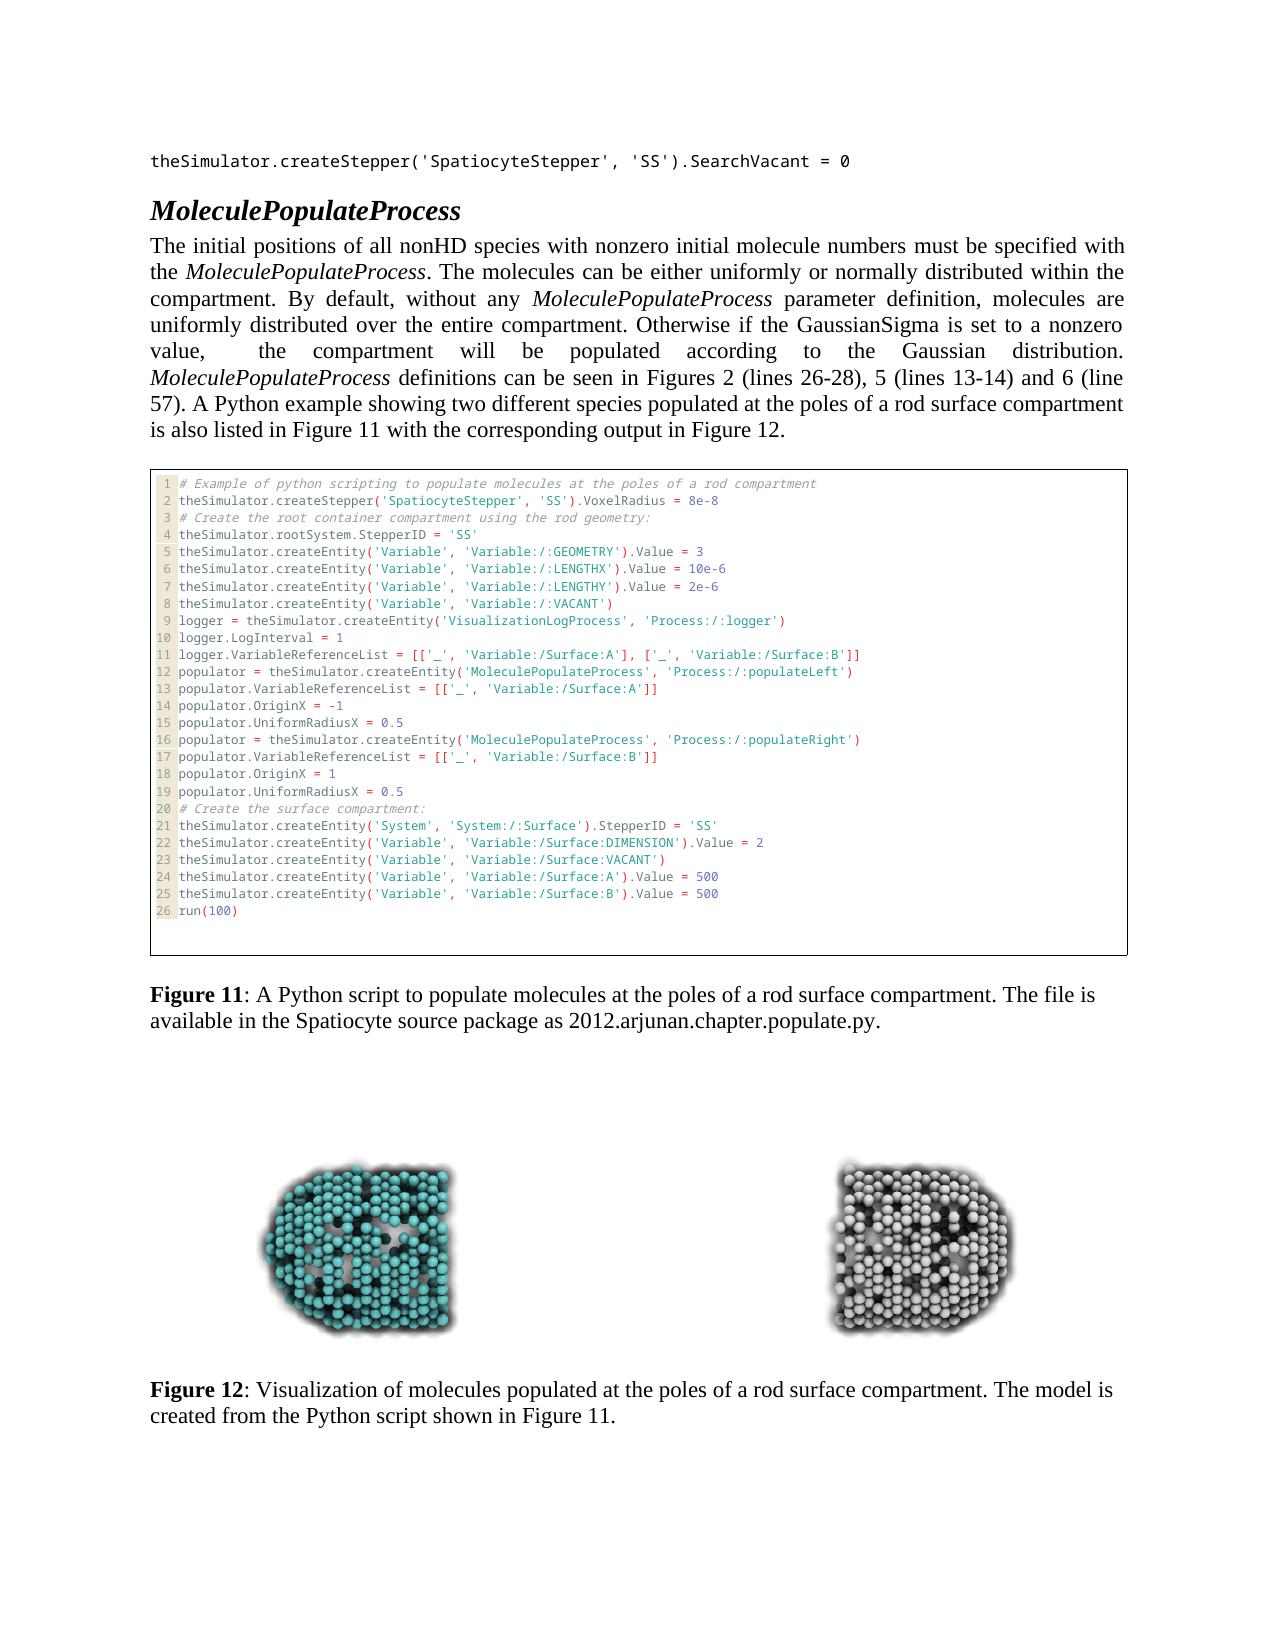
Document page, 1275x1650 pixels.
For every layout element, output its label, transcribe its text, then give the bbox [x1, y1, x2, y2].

text theSimulator.createStepper('SpatiocyteStepper', 'SS').SearchVacant = 0 [150, 150, 1125, 173]
text The initial positions of all nonHD species with nonzero initial molecule numbers must be specified with the MoleculePopulateProcess. The molecules can be either uniformly or normally distributed within the compartment. By default, without any MoleculePopulateProcess parameter definition, molecules are uniformly distributed over the entire compartment. Otherwise if the GaussianSigma is set to a nonzero value, the compartment will be populated according to the Gaussian distribution. MoleculePopulateProcess definitions can be seen in Figures 2 (lines 26-28), 5 (lines 13-14) and 6 (line 57). A Python example showing two different species populated at the poles of a rod surface compartment is also listed in Figure 11 with the corresponding output in Figure 12. [150, 232, 1125, 443]
text Figure 11: A Python script to populate molecules at the poles of a rod surface compartment. The file is available in the Spatiocyte source package as 2012.arjunan.chapter.populate.py. [150, 981, 1125, 1034]
text Figure 12: Visualization of molecules populated at the poles of a rod surface compartment. The model is created from the Python script shown in Figure 11. [150, 1113, 1125, 1429]
picture [227, 1112, 1048, 1377]
table_header 1 # Example of python scripting to populate molecules at the poles of a rod compartment 2 theSimulator.createStepper('SpatiocyteStepper', 'SS').VoxelRadius = 8e-8 3 # Create the root container compartment using the rod geometry: 4 theSimulator.rootSystem.StepperID = 'SS' 5 theSimulator.createEntity('Variable', 'Variable:/:GEOMETRY').Value = 3 6 theSimulator.createEntity('Variable', 'Variable:/:LENGTHX').Value = 10e-6 7 theSimulator.createEntity('Variable', 'Variable:/:LENGTHY').Value = 2e-6 8 theSimulator.createEntity('Variable', 'Variable:/:VACANT') 9 logger = theSimulator.createEntity('VisualizationLogProcess', 'Process:/:logger') 10 logger.LogInterval = 1 11 logger.VariableReferenceList = [['_', 'Variable:/Surface:A'], ['_', 'Variable:/Surface:B']] 12 populator = theSimulator.createEntity('MoleculePopulateProcess', 'Process:/:populateLeft') 13 populator.VariableReferenceList = [['_', 'Variable:/Surface:A']] 14 populator.OriginX = -1 15 populator.UniformRadiusX = 0.5 16 populator = theSimulator.createEntity('MoleculePopulateProcess', 'Process:/:populateRight') 17 populator.VariableReferenceList = [['_', 'Variable:/Surface:B']] 18 populator.OriginX = 1 19 populator.UniformRadiusX = 0.5 20 # Create the surface compartment: 21 theSimulator.createEntity('System', 'System:/:Surface').StepperID = 'SS' 22 theSimulator.createEntity('Variable', 'Variable:/Surface:DIMENSION').Value = 2 23 theSimulator.createEntity('Variable', 'Variable:/Surface:VACANT') 24 theSimulator.createEntity('Variable', 'Variable:/Surface:A').Value = 500 25 theSimulator.createEntity('Variable', 'Variable:/Surface:B').Value = 500 26 run(100) [151, 470, 1127, 954]
subtitle MoleculePopulateProcess [150, 193, 1125, 227]
